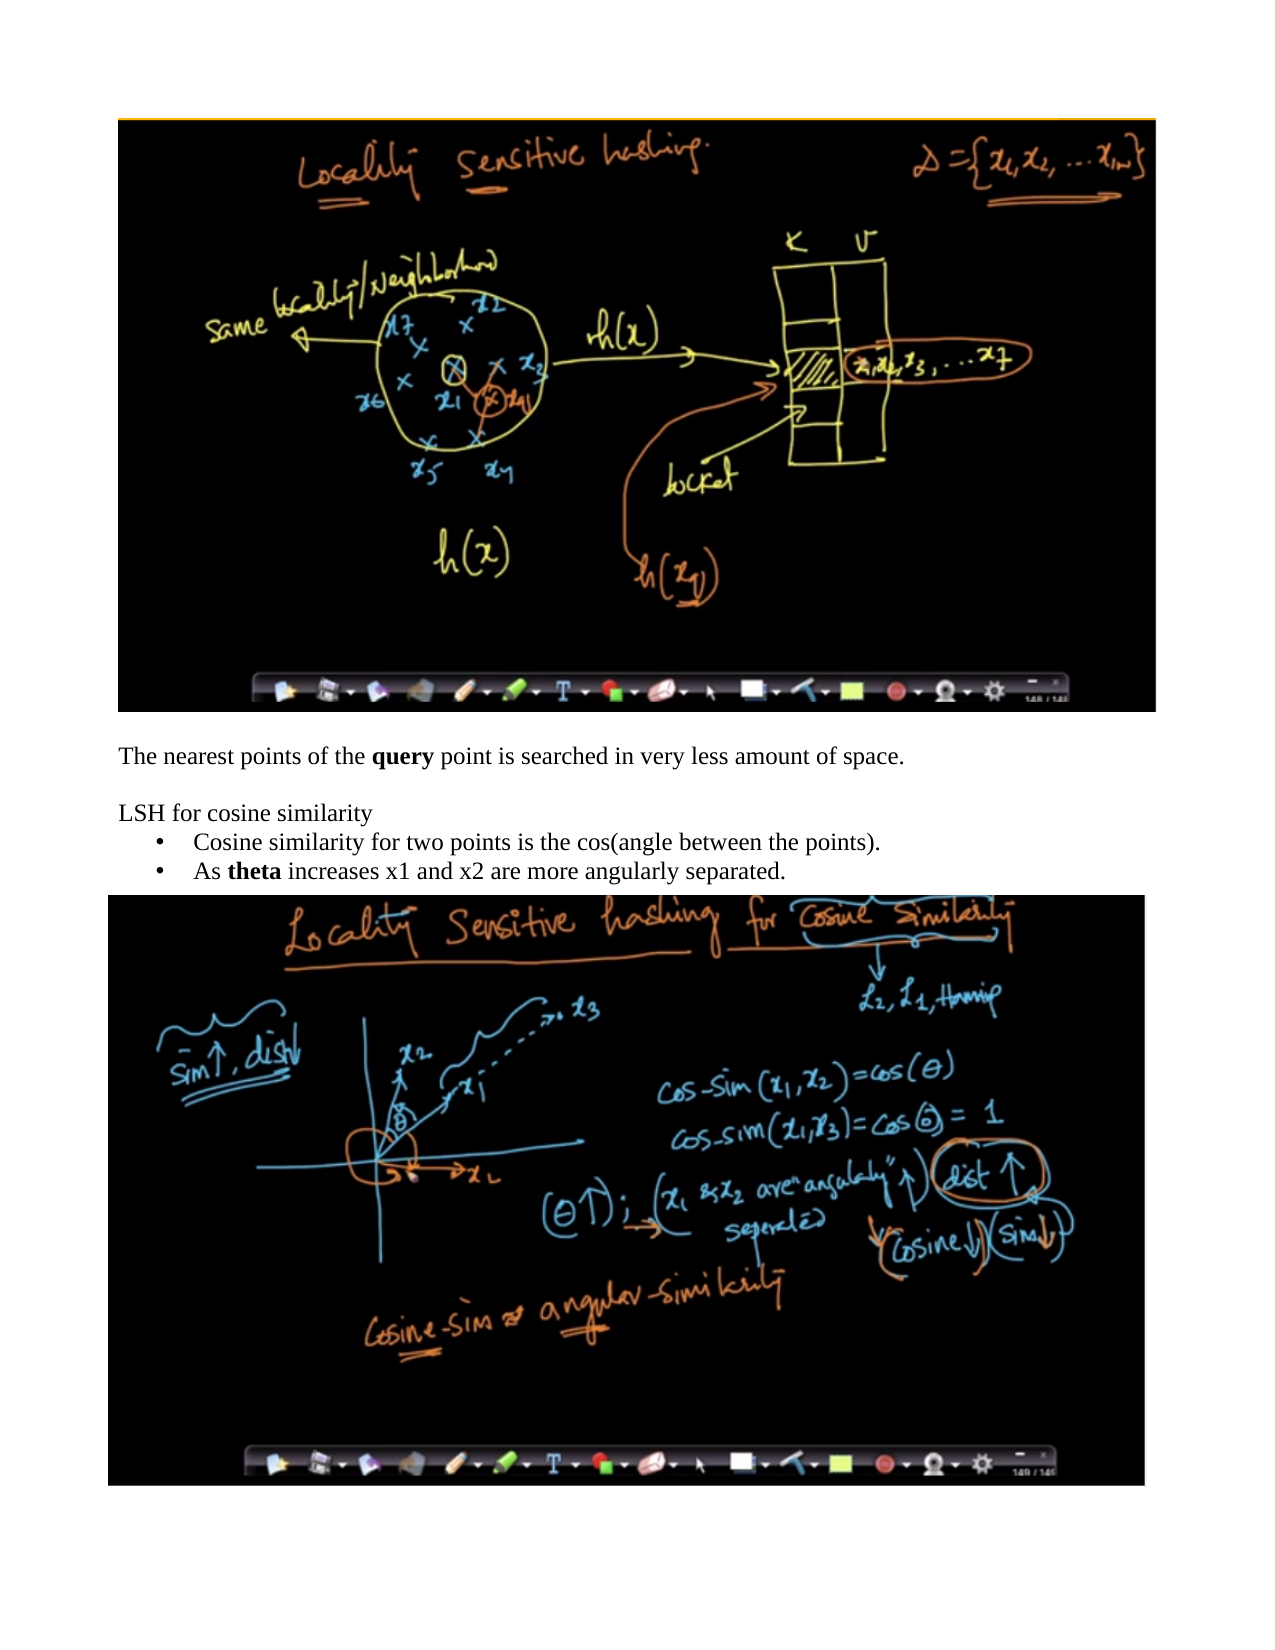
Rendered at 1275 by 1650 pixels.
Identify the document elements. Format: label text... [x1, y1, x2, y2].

list As theta increases x1 and x2 are more angularly separated. [156, 856, 1157, 884]
text LSH for cosine similarity [118, 798, 1157, 827]
picture [118, 118, 1157, 712]
list Cosine similarity for two points is the cos(angle between the points). [156, 827, 1157, 856]
picture [108, 895, 1147, 1488]
text The nearest points of the query point is searched in very less amount of space. [118, 741, 1157, 769]
